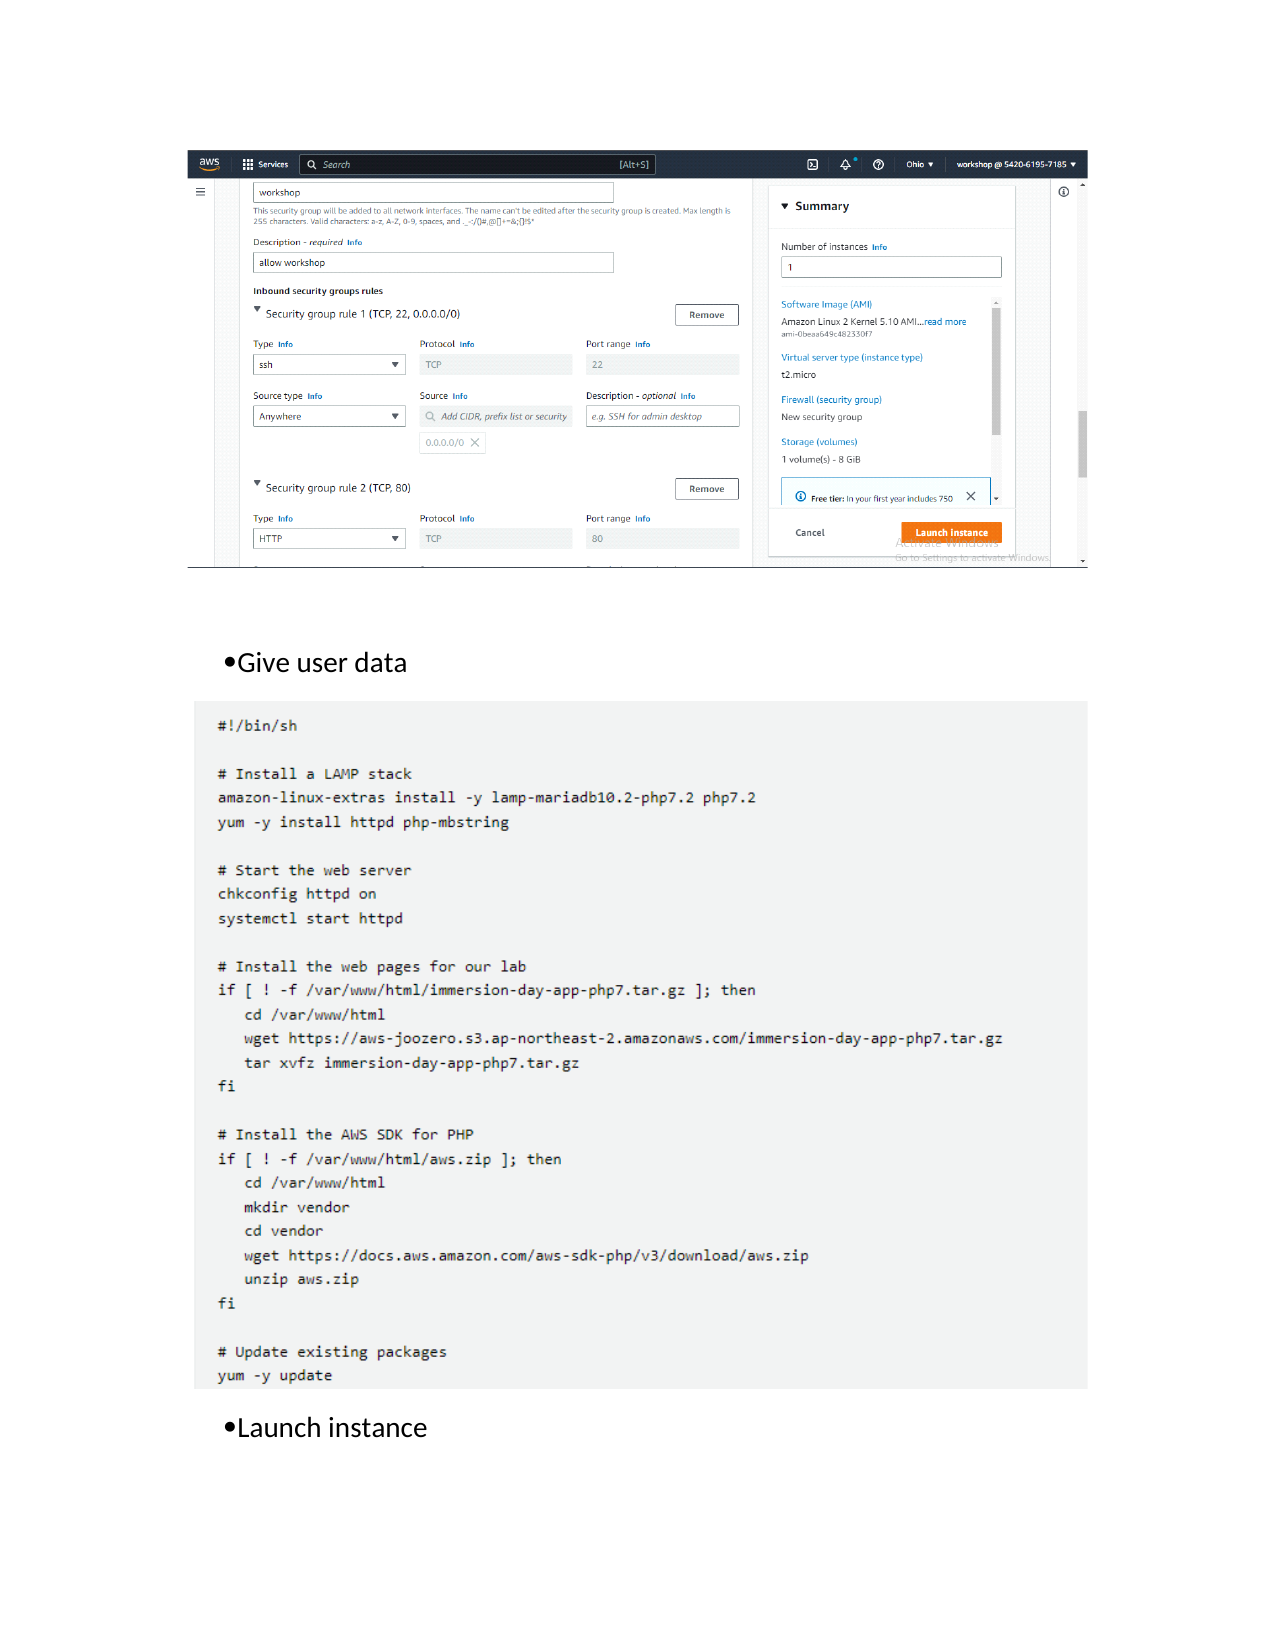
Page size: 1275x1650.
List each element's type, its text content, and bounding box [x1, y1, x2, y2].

list Launch instance [225, 1409, 1087, 1445]
list Give user data [225, 644, 1087, 680]
